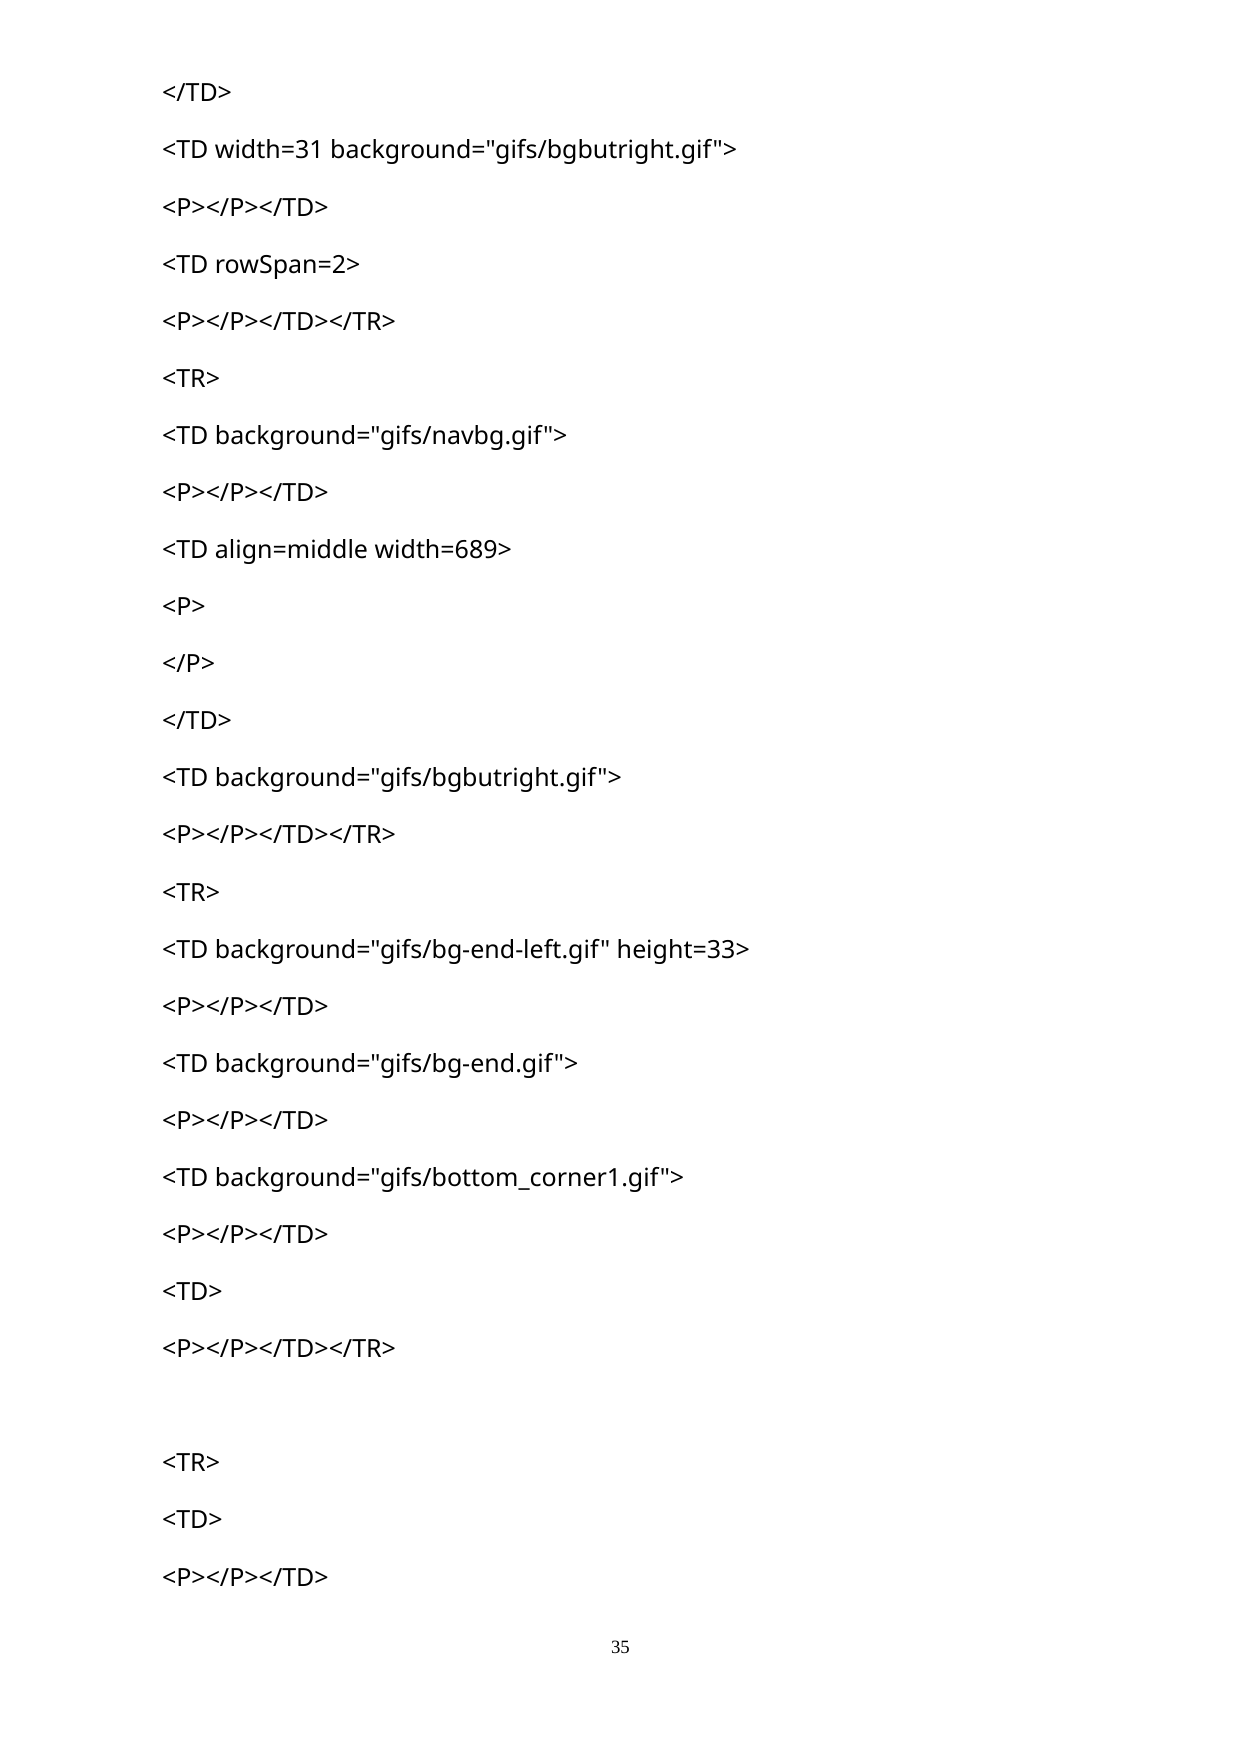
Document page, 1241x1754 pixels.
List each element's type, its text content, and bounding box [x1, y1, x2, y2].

text </TD> [118, 75, 1122, 109]
text <P></P></TD> [118, 474, 1122, 509]
text <P></P></TD> [118, 1559, 1122, 1593]
text <P></P></TD></TR> [118, 817, 1122, 851]
text <TD background="gifs/bg-end-left.gif" height=33> [118, 931, 1122, 965]
text <P></P></TD> [118, 1217, 1122, 1251]
text <P></P></TD></TR> [118, 303, 1122, 337]
text <P></P></TD> [118, 189, 1122, 223]
text <TD background="gifs/bottom_corner1.gif"> [118, 1159, 1122, 1194]
text <P></P></TD> [118, 1102, 1122, 1137]
text <P></P></TD></TR> [118, 1331, 1122, 1365]
text <TD> [118, 1274, 1122, 1308]
text <P></P></TD> [118, 988, 1122, 1022]
text </P> [118, 646, 1122, 680]
text <P> [118, 589, 1122, 623]
text <TD background="gifs/navbg.gif"> [118, 417, 1122, 452]
text <TR> [118, 1445, 1122, 1479]
text <TD background="gifs/bgbutright.gif"> [118, 760, 1122, 794]
text <TR> [118, 874, 1122, 908]
text <TD> [118, 1502, 1122, 1536]
text <TR> [118, 360, 1122, 394]
text <TD rowSpan=2> [118, 246, 1122, 280]
text <TD background="gifs/bg-end.gif"> [118, 1045, 1122, 1079]
text </TD> [118, 703, 1122, 737]
text <TD align=middle width=689> [118, 532, 1122, 566]
text <TD width=31 background="gifs/bgbutright.gif"> [118, 132, 1122, 166]
